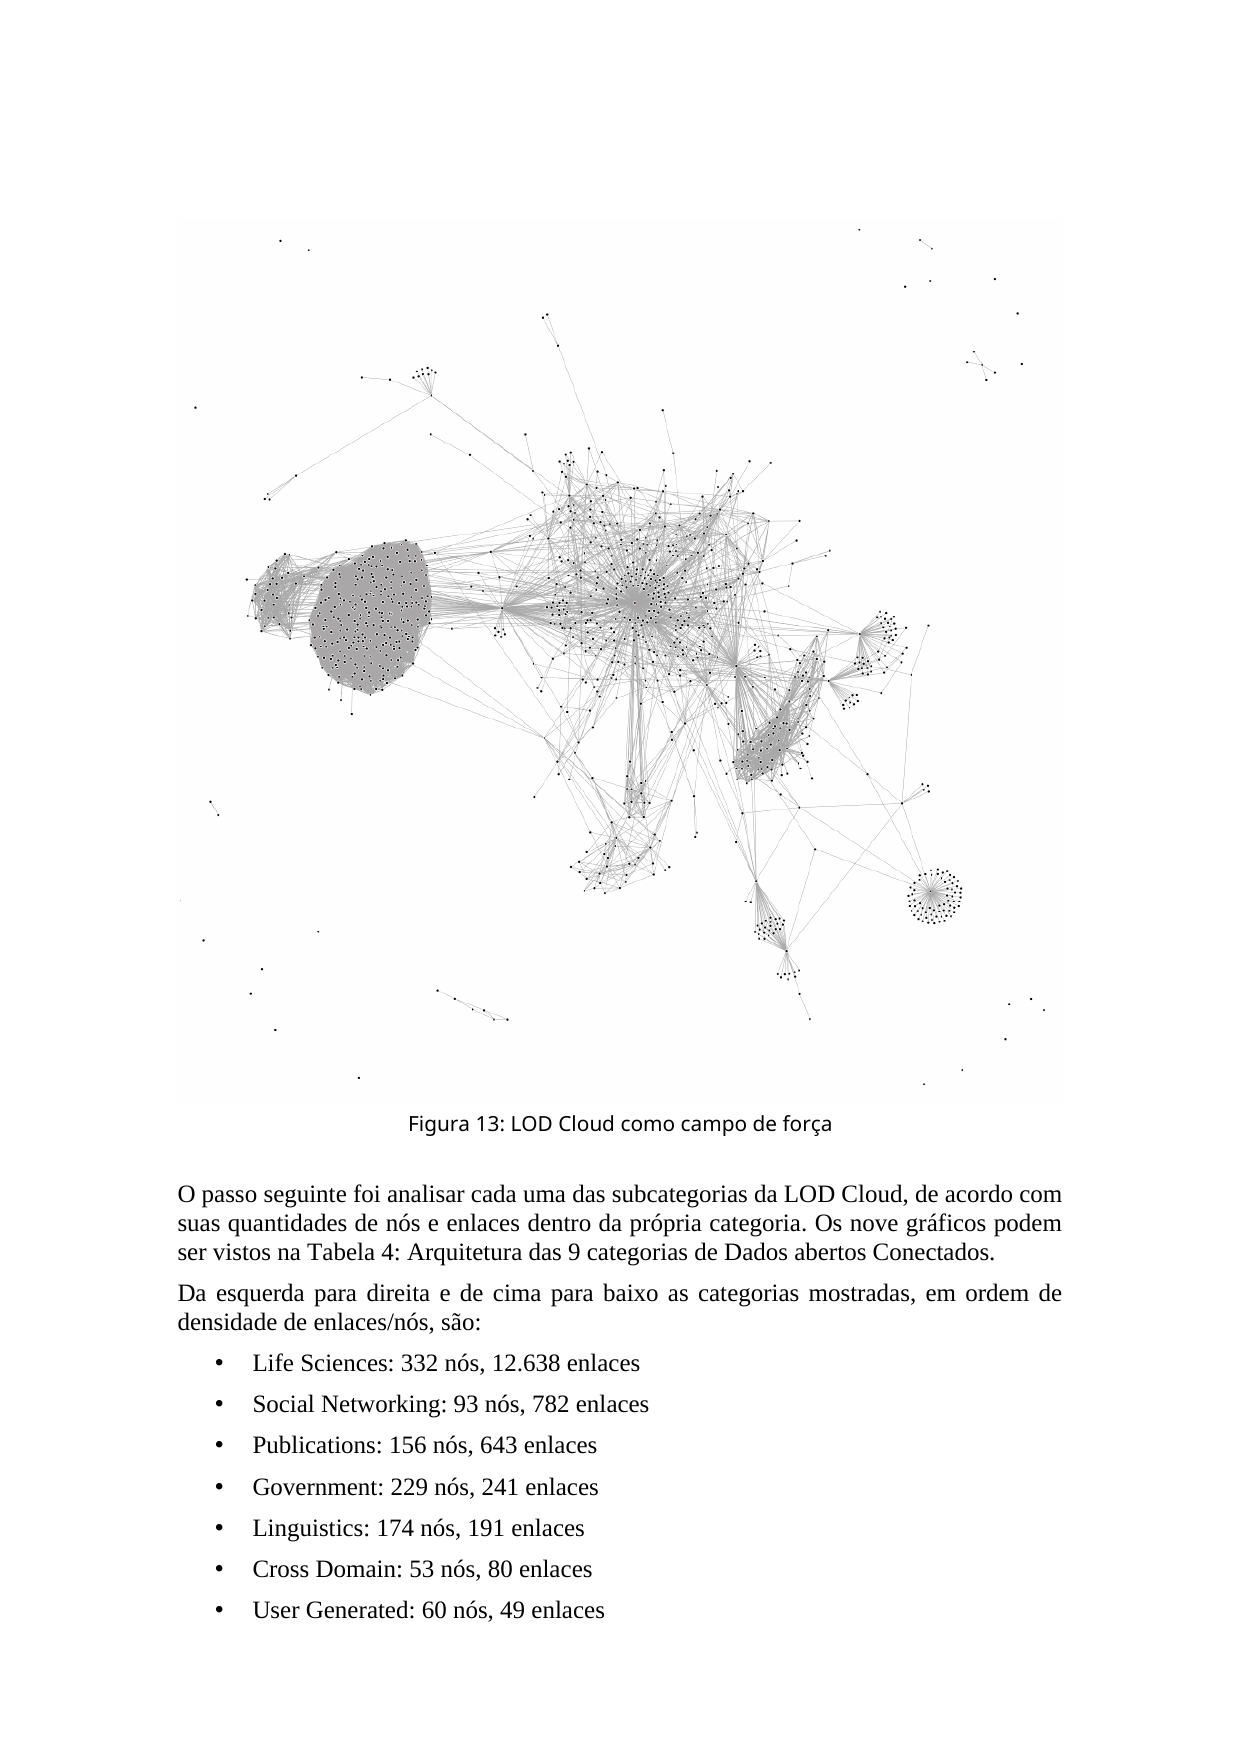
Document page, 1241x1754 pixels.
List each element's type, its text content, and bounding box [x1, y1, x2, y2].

list User Generated: 60 nós, 49 enlaces [215, 1596, 1063, 1624]
list Linguistics: 174 nós, 191 enlaces [215, 1513, 1063, 1542]
text Da esquerda para direita e de cima para baixo as categorias mostradas, em ordem de densidade de enlaces/nós, são: [177, 1278, 1063, 1336]
list Government: 229 nós, 241 enlaces [215, 1472, 1063, 1501]
list Publications: 156 nós, 643 enlaces [215, 1431, 1063, 1459]
list Life Sciences: 332 nós, 12.638 enlaces [215, 1348, 1063, 1377]
picture [177, 219, 1063, 1105]
list Social Networking: 93 nós, 782 enlaces [215, 1389, 1063, 1418]
text O passo seguinte foi analisar cada uma das subcategorias da LOD Cloud, de acordo com suas quantidades de nós e enlaces dentro da própria categoria. Os nove gráficos podem ser vistos na Tabela 4: Arquitetura das 9 categorias de Dados abertos Conectados. [177, 1179, 1063, 1266]
text Figura 13: LOD Cloud como campo de força [177, 1105, 1063, 1138]
list Cross Domain: 53 nós, 80 enlaces [215, 1554, 1063, 1583]
